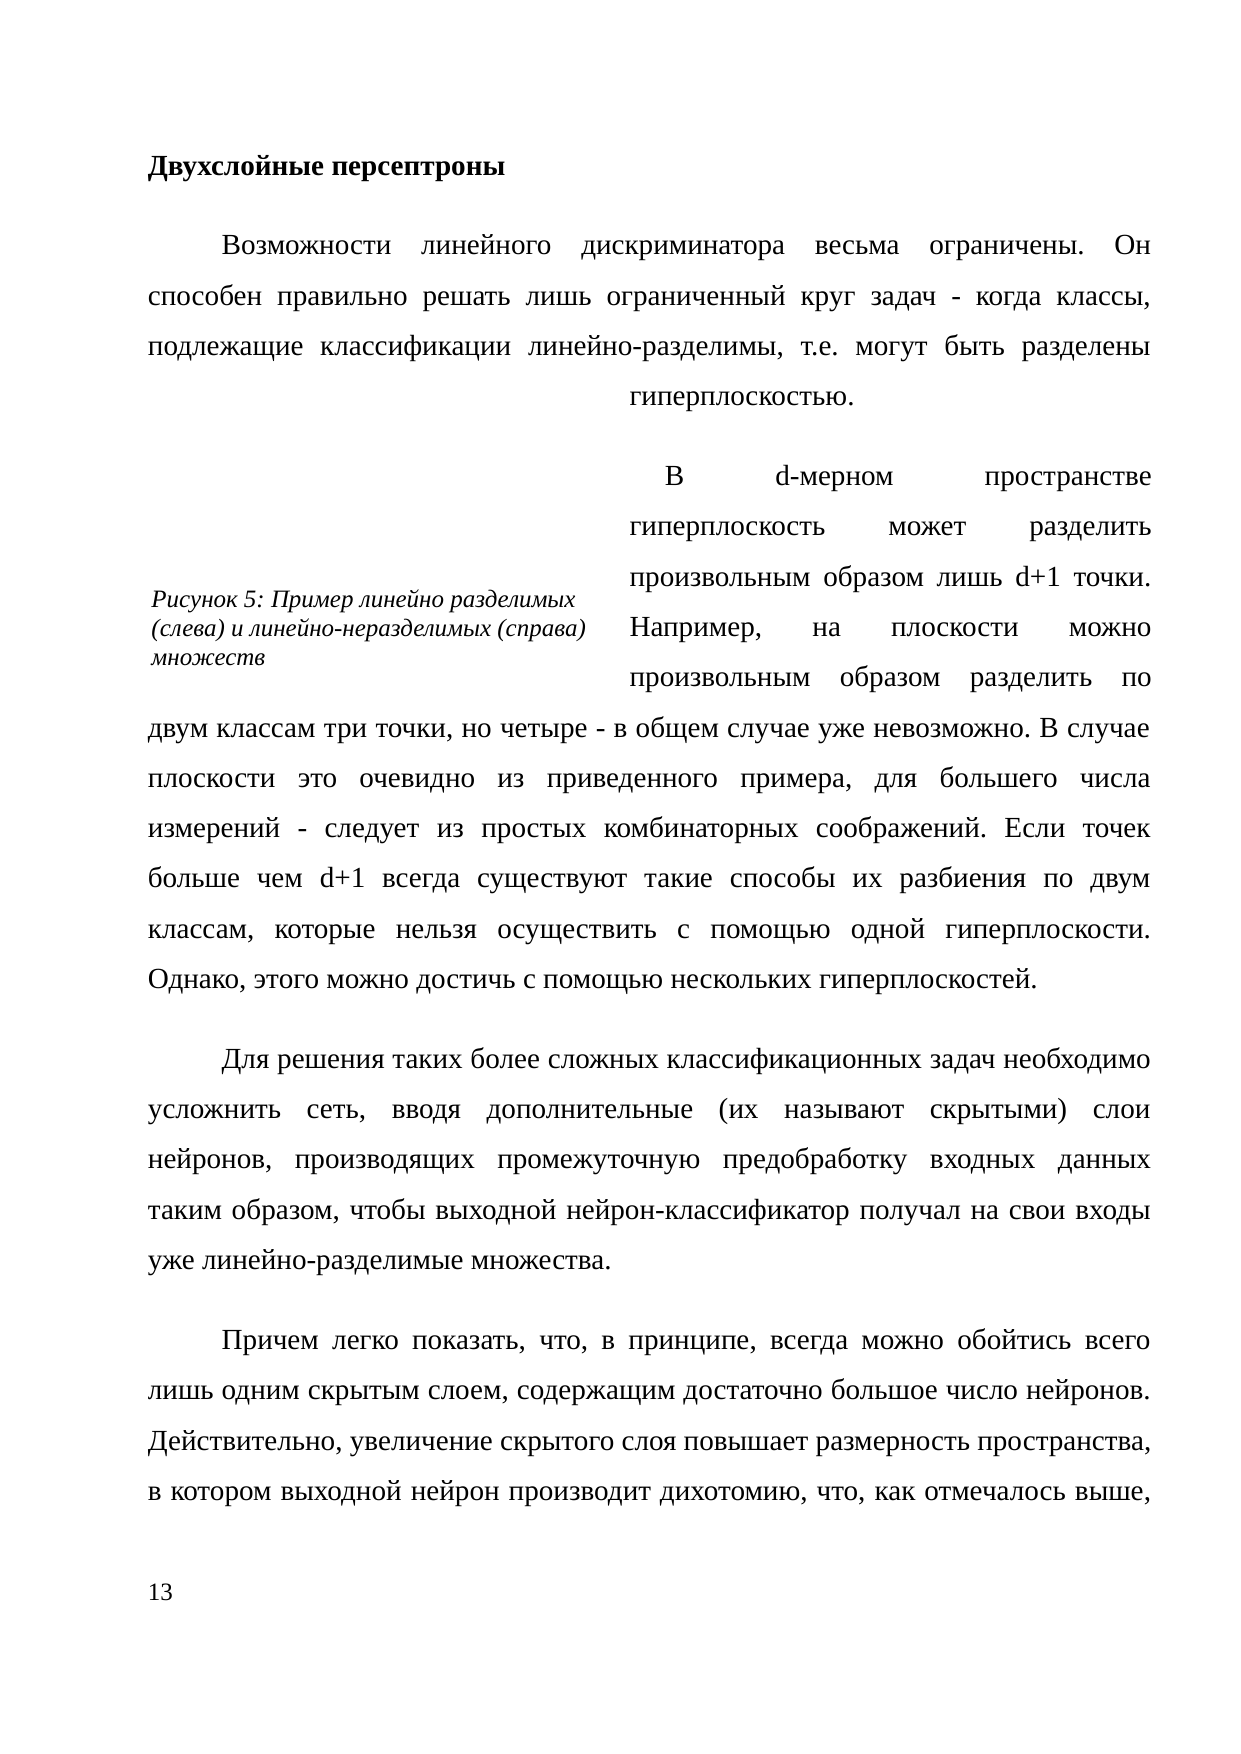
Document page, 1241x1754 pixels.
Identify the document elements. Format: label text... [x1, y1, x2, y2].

text Возможности линейного дискриминатора весьма ограничены. Он способен правильно решать лишь ограниченный круг задач - когда классы, подлежащие классификации линейно-разделимы, т.е. могут быть разделены гиперплоскостью. [148, 227, 1152, 412]
text В d-мерном пространстве гиперплоскость может разделить произвольным образом лишь d+1 точки. Например, на плоскости можно произвольным образом разделить по двум классам три точки, но четыре - в общем случае уже невозможно. В случае плоскости это очевидно из приведенного примера, для большего числа измерений - следует из простых комбинаторных соображений. Если точек больше чем d+1 всегда существуют такие способы их разбиения по двум классам, которые нельзя осуществить с помощью одной гиперплоскости. Однако, этого можно достичь с помощью нескольких гиперплоскостей. [148, 458, 1152, 995]
text Рисунок 5: Пример линейно разделимых (слева) и линейно-неразделимых (справа) множеств [151, 384, 629, 671]
text Причем легко показать, что, в принципе, всегда можно обойтись всего лишь одним скрытым слоем, содержащим достаточно большое число нейронов. Действительно, увеличение скрытого слоя повышает размерность пространства, в котором выходной нейрон производит дихотомию, что, как отмечалось выше, [148, 1322, 1152, 1507]
text Двухслойные персептроны [148, 148, 1152, 181]
text Для решения таких более сложных классификационных задач необходимо усложнить сеть, вводя дополнительные (их называют скрытыми) слои нейронов, производящих промежуточную предобработку входных данных таким образом, чтобы выходной нейрон-классификатор получал на свои входы уже линейно-разделимые множества. [148, 1041, 1152, 1276]
